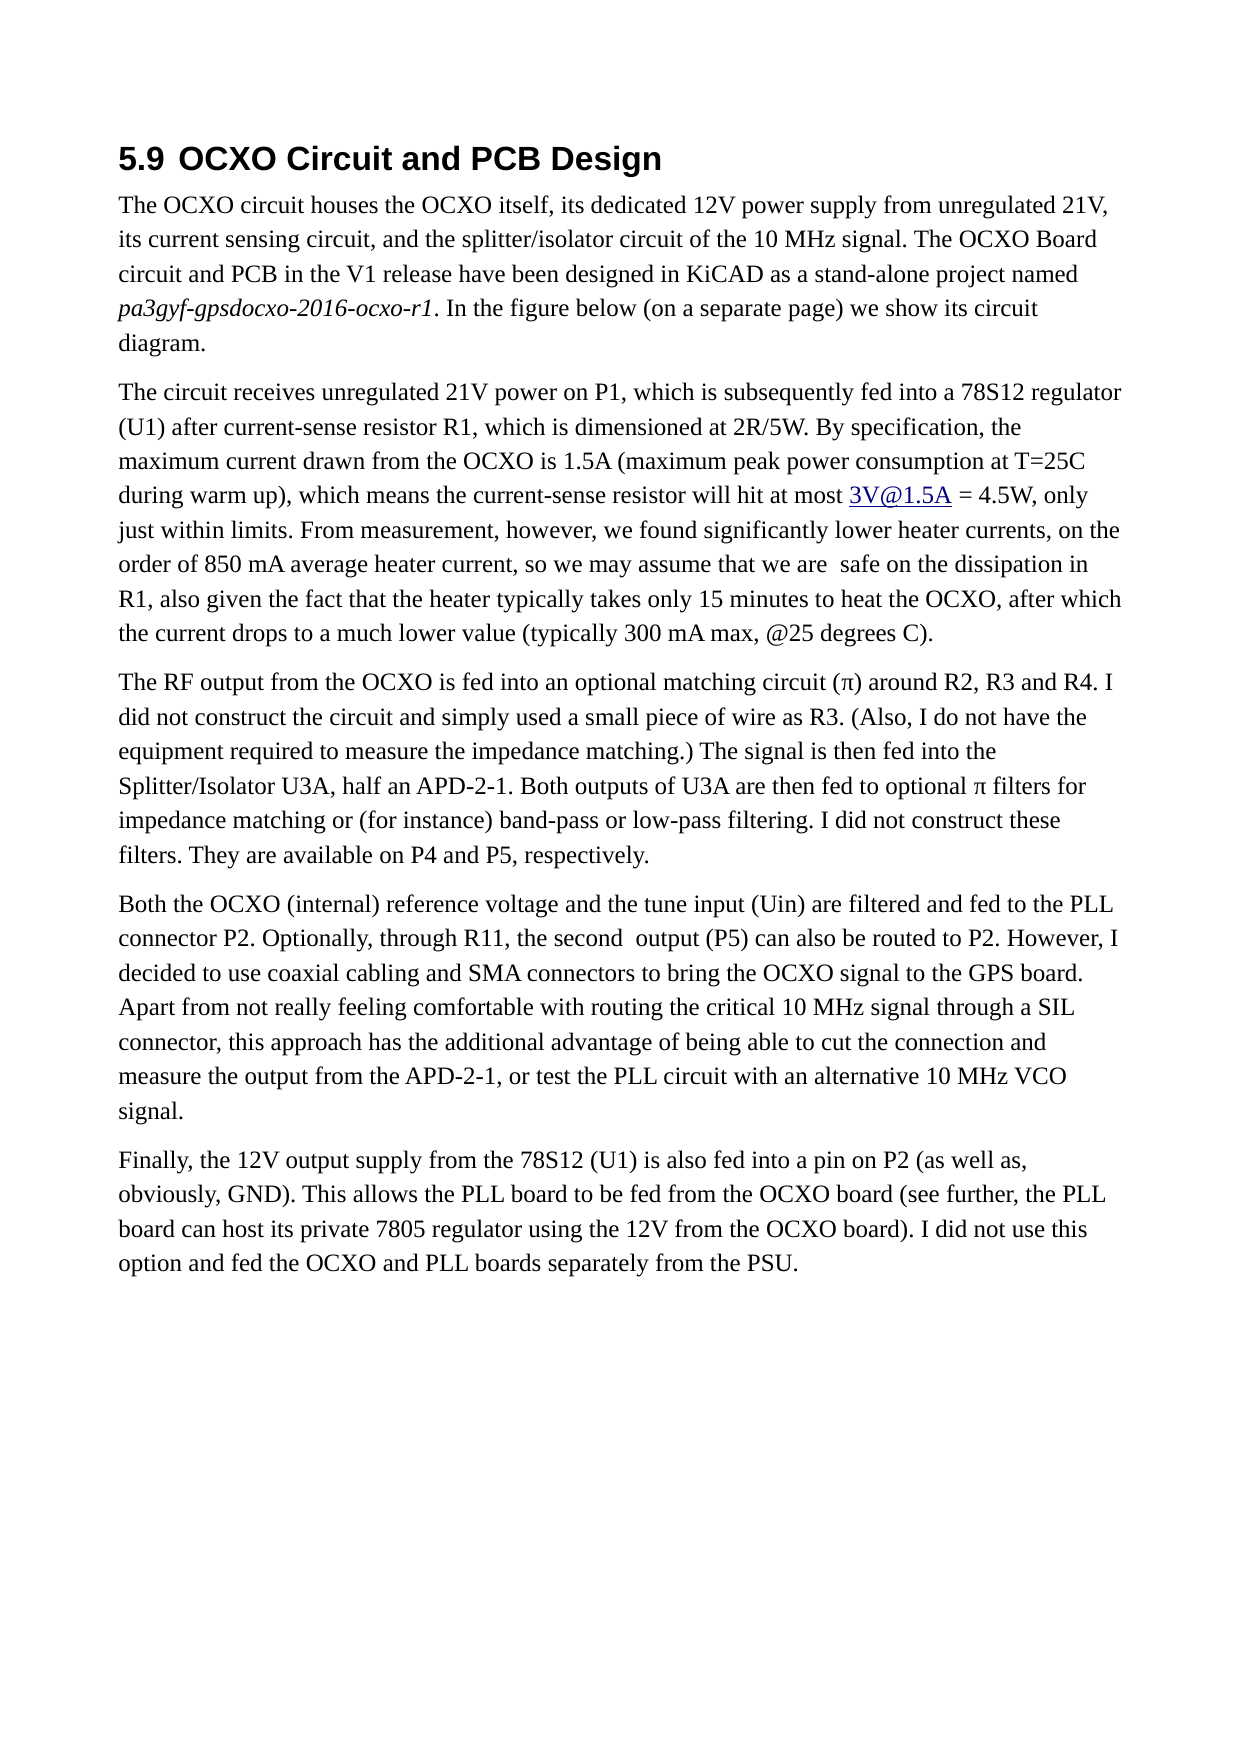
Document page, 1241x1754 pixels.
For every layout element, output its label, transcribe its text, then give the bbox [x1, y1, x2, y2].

text The circuit receives unregulated 21V power on P1, which is subsequently fed into a 78S12 regulator (U1) after current-sense resistor R1, which is dimensioned at 2R/5W. By specification, the maximum current drawn from the OCXO is 1.5A (maximum peak power consumption at T=25C during warm up), which means the current-sense resistor will hit at most 3V@1.5A = 4.5W, only just within limits. From measurement, however, we found significantly lower heater currents, on the order of 850 mA average heater current, so we may assume that we are safe on the dissipation in R1, also given the fact that the heater typically takes only 15 minutes to heat the OCXO, after which the current drops to a much lower value (typically 300 mA max, @25 degrees C). [118, 377, 1122, 647]
text The RF output from the OCXO is fed into an optional matching circuit (π) around R2, R3 and R4. I did not construct the circuit and simply used a small piece of wire as R3. (Also, I do not have the equipment required to measure the impedance matching.) The signal is then fed into the Splitter/Isolator U3A, half an APD-2-1. Both outputs of U3A are then fed to optional π filters for impedance matching or (for instance) band-pass or low-pass filtering. I did not construct these filters. They are available on P4 and P5, respectively. [118, 667, 1122, 869]
text Both the OCXO (internal) reference voltage and the tune input (Uin) are filtered and fed to the PLL connector P2. Optionally, through R11, the second output (P5) can also be routed to P2. However, I decided to use coaxial cabling and SMA connectors to bring the OCXO signal to the GPS board. Apart from not really feeling comfortable with routing the critical 10 MHz signal through a SIL connector, this approach has the additional advantage of being able to cut the connection and measure the output from the APD-2-1, or test the PLL circuit with an alternative 10 MHz VCO signal. [118, 889, 1122, 1124]
text The OCXO circuit houses the OCXO itself, its dedicated 12V power supply from unregulated 21V, its current sensing circuit, and the splitter/isolator circuit of the 10 MHz signal. The OCXO Board circuit and PCB in the V1 release have been designed in KiCAD as a stand-alone project named pa3gyf-gpsdocxo-2016-ocxo-r1. In the figure below (on a separate page) we show its circuit diagram. [118, 190, 1122, 357]
text Finally, the 12V output supply from the 78S12 (U1) is also fed into a pin on P2 (as well as, obviously, GND). This allows the PLL board to be fed from the OCXO board (see further, the PLL board can host its private 7805 regulator using the 12V from the OCXO board). I did not use this option and fed the OCXO and PLL boards separately from the PSU. [118, 1145, 1122, 1277]
subtitle OCXO Circuit and PCB Design [118, 139, 1122, 178]
